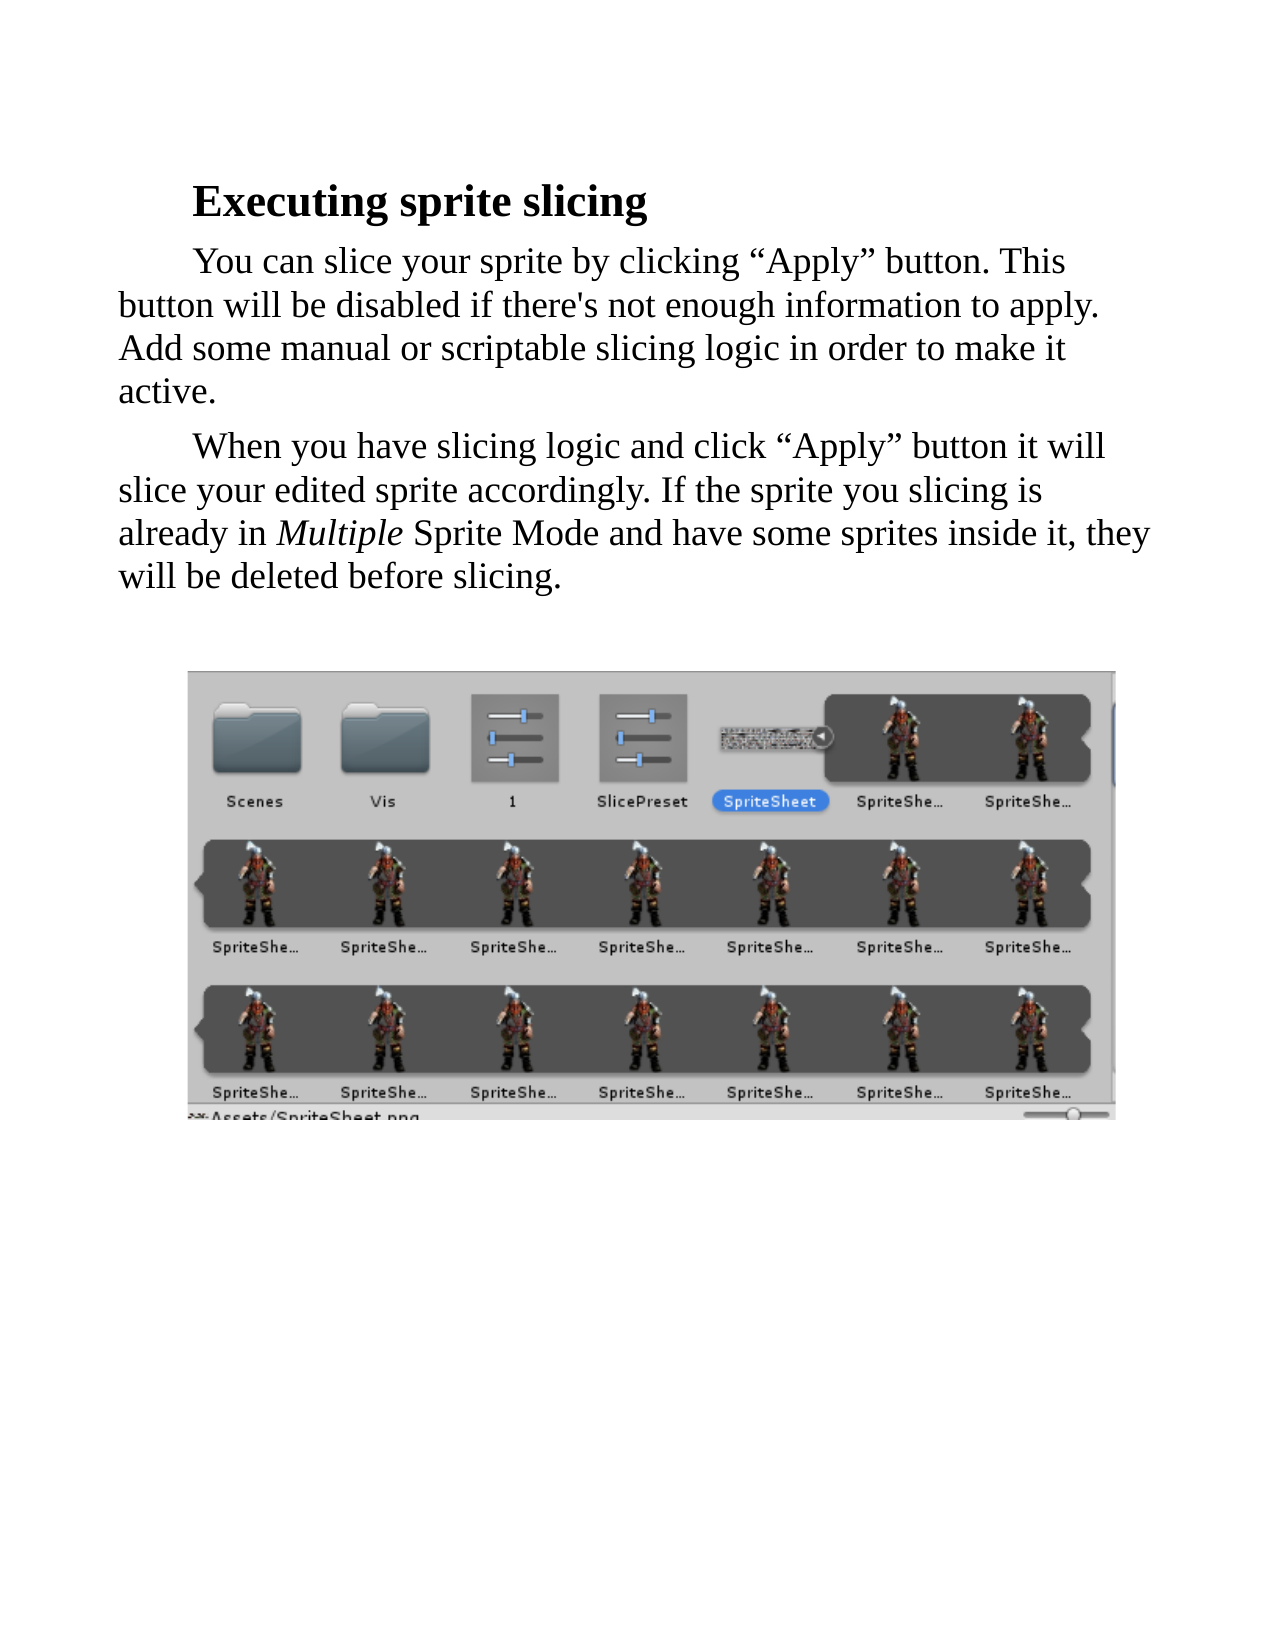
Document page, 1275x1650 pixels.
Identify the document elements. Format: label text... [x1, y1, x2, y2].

text When you have slicing logic and click “Apply” button it will slice your edited sprite accordingly. If the sprite you slicing is already in Multiple Sprite Mode and have some sprites inside it, they will be deleted before slicing. [118, 424, 1157, 596]
text You can slice your sprite by clicking “Apply” button. This button will be disabled if there's not enough information to apply. Add some manual or scriptable slicing logic in order to make it active. [118, 239, 1157, 411]
text Executing sprite slicing [118, 174, 1157, 226]
picture [187, 671, 1116, 1120]
